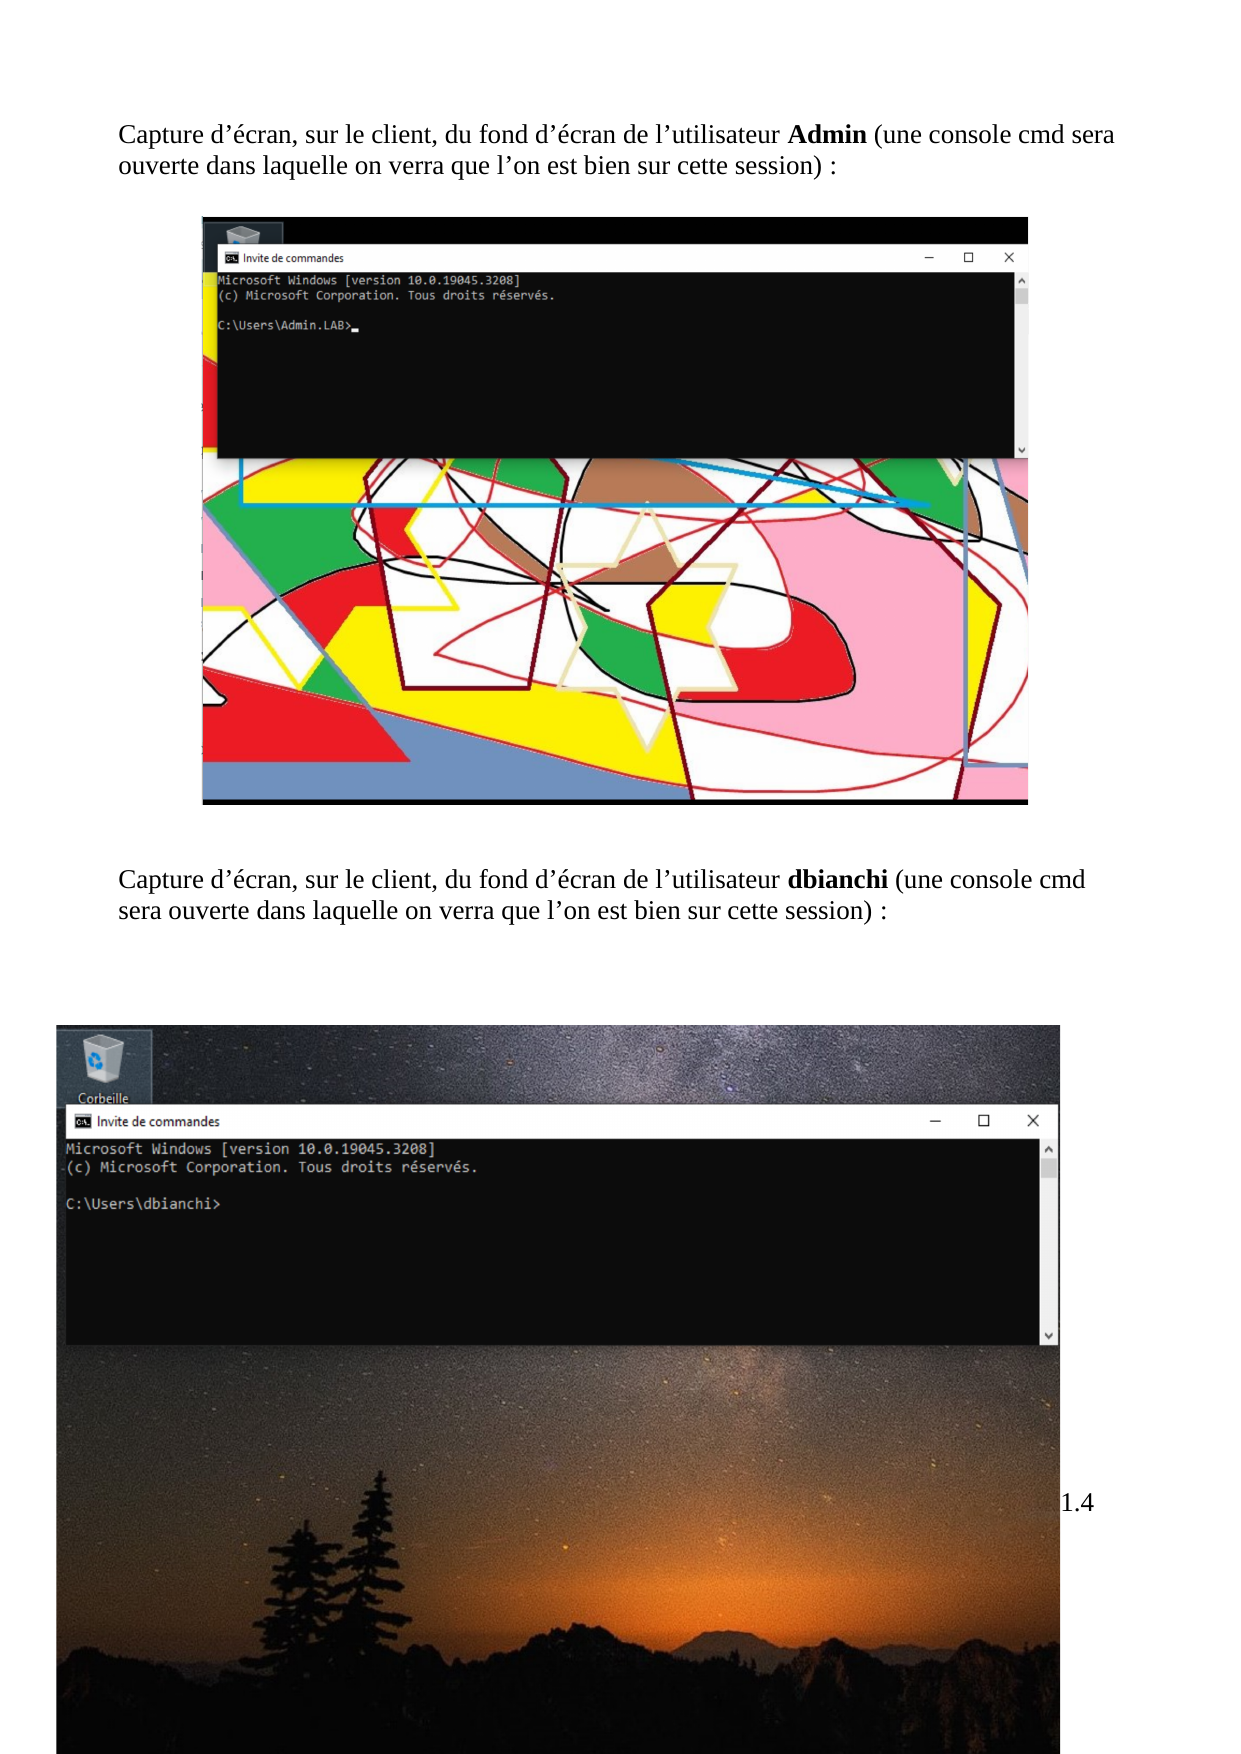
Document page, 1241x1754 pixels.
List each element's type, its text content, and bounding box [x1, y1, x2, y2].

picture [56, 1025, 1061, 1754]
picture [201, 216, 1029, 805]
text 1.4 [1061, 1486, 1122, 1517]
text Capture d’écran, sur le client, du fond d’écran de l’utilisateur dbianchi (une console cmd sera ouverte dans laquelle on verra que l’on est bien sur cette session) : [118, 863, 1122, 926]
text Capture d’écran, sur le client, du fond d’écran de l’utilisateur Admin (une console cmd sera ouverte dans laquelle on verra que l’on est bien sur cette session) : [118, 118, 1122, 180]
